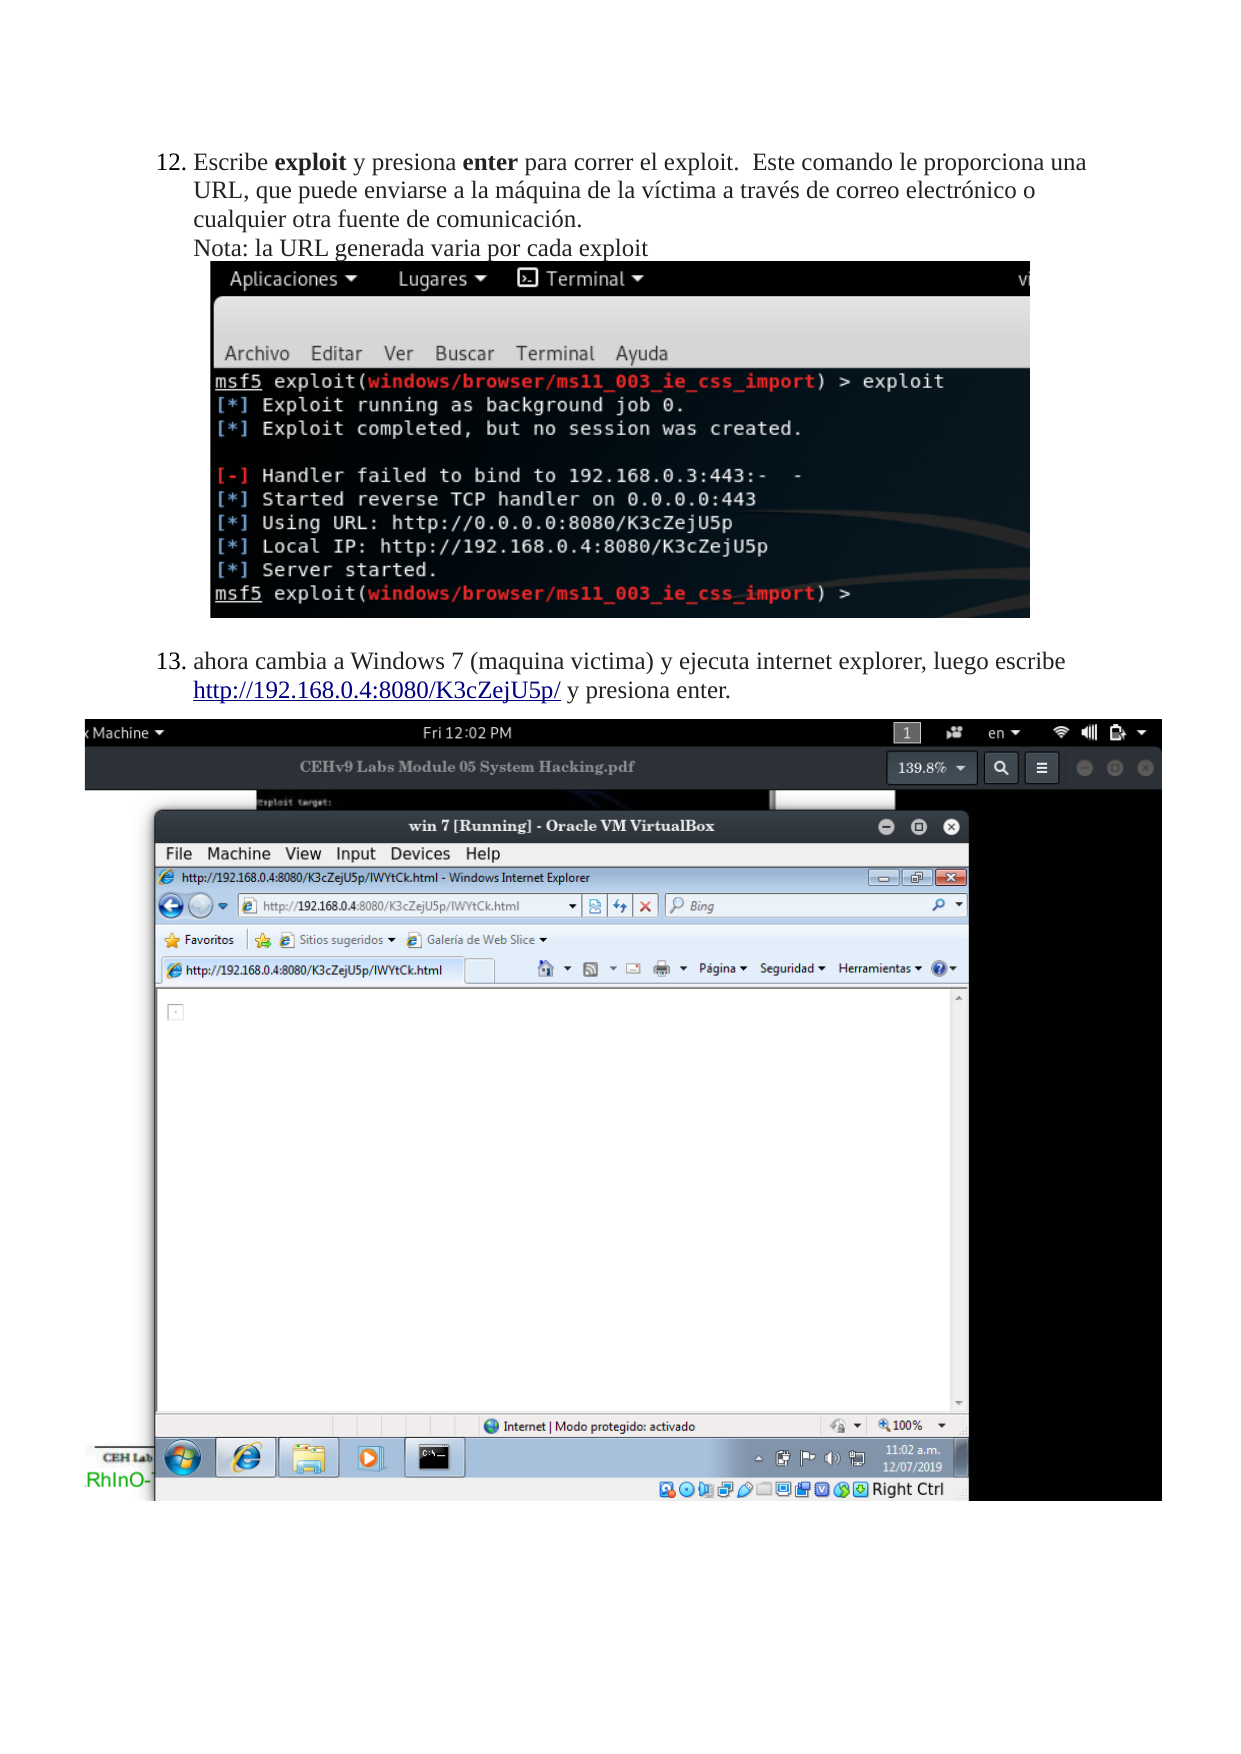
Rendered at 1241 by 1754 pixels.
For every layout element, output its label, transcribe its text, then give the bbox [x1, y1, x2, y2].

list ahora cambia a Windows 7 (maquina victima) y ejecuta internet explorer, luego escribe http://192.168.0.4:8080/K3cZejU5p/ y presiona enter. [156, 646, 1122, 703]
list Nota: la URL generada varia por cada exploit [156, 233, 1122, 262]
picture [84, 719, 1162, 1501]
list Escribe exploit y presiona enter para correr el exploit. Este comando le proporciona una URL, que puede enviarse a la máquina de la víctima a través de correo electrónico o cualquier otra fuente de comunicación. [156, 147, 1122, 233]
